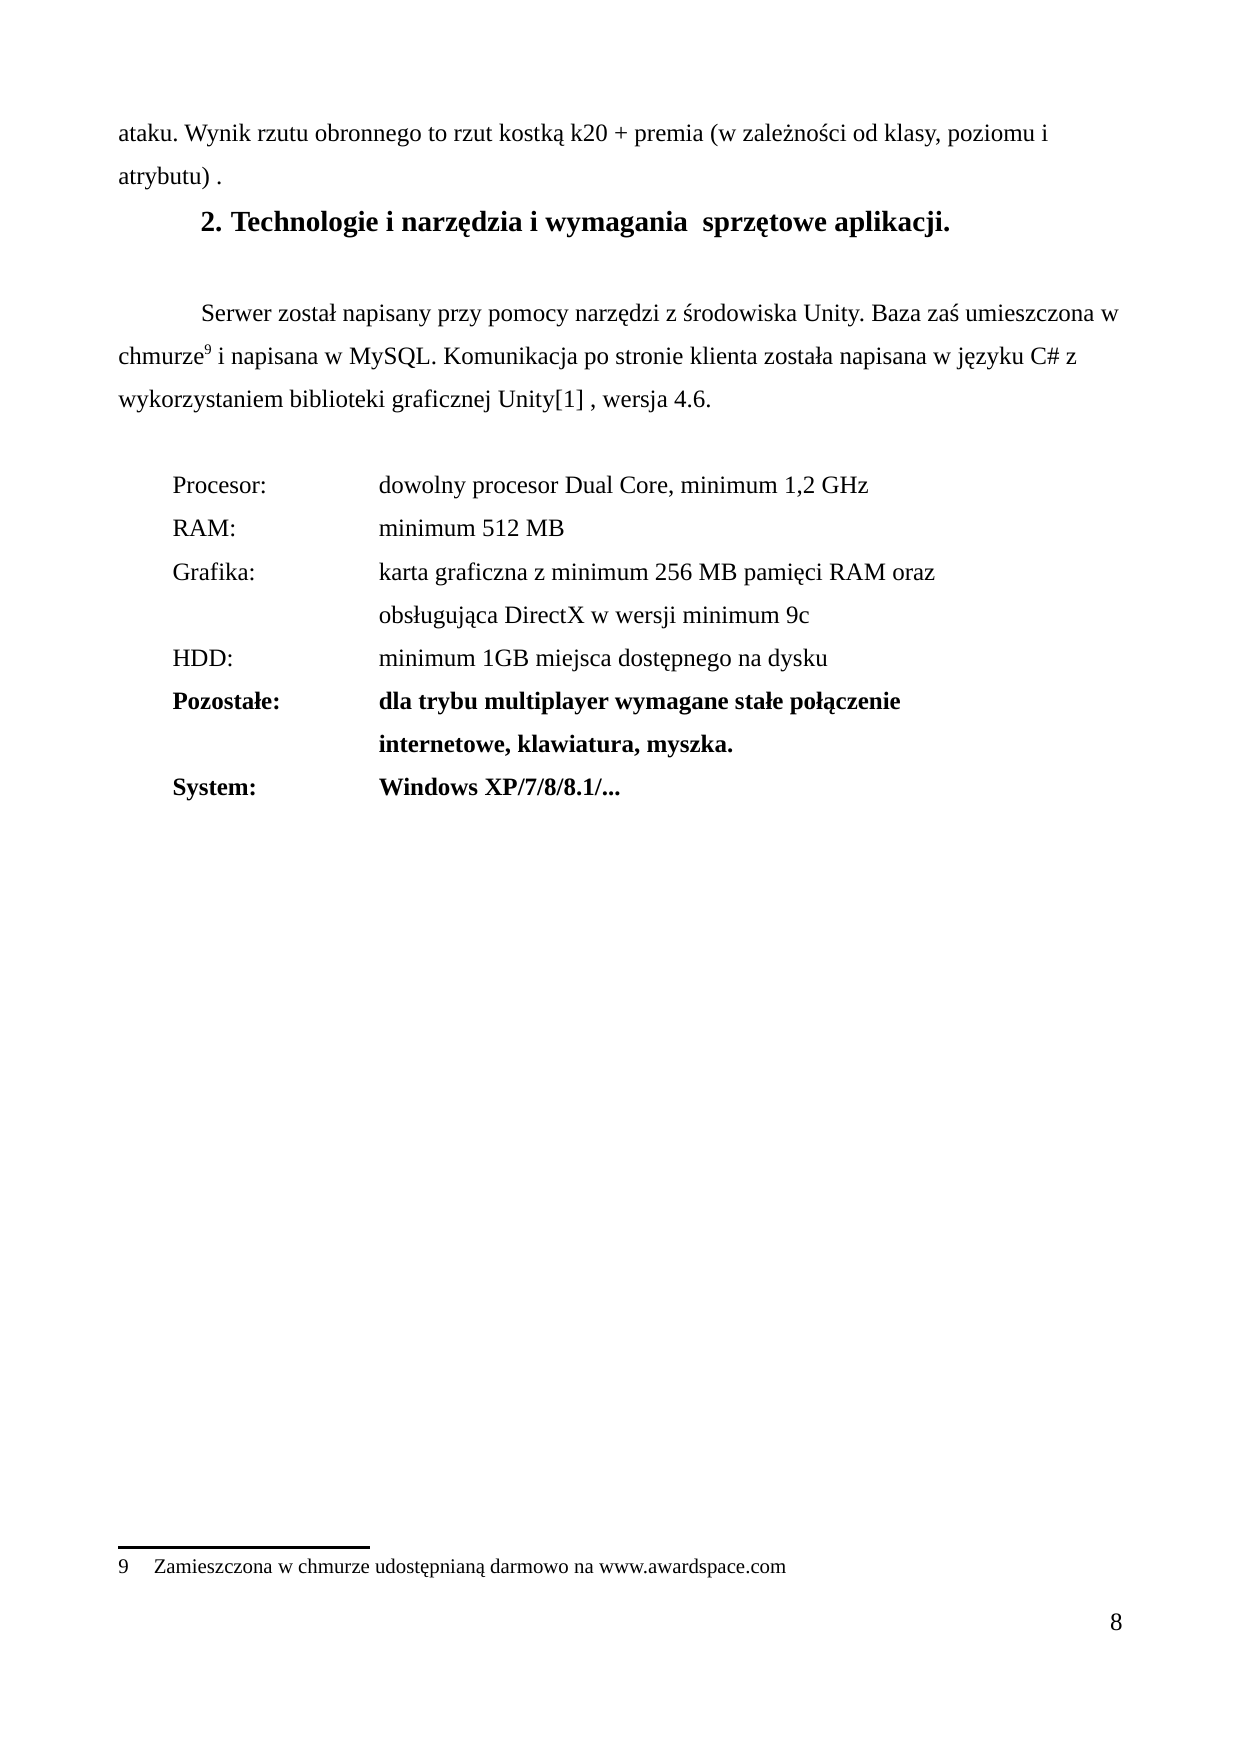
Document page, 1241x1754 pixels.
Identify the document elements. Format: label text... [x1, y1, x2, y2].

text System: Windows XP/7/8/8.1/... [118, 772, 1122, 801]
text RAM: minimum 512 MB [118, 513, 1122, 542]
text Grafika: karta graficzna z minimum 256 MB pamięci RAM oraz obsługująca DirectX w wersji minimum 9c [118, 557, 1122, 628]
text Pozostałe: dla trybu multiplayer wymagane stałe połączenie internetowe, klawiatura, myszka. [118, 686, 1122, 758]
list Technologie i narzędzia i wymagania sprzętowe aplikacji. [193, 204, 1122, 238]
text ataku. Wynik rzutu obronnego to rzut kostką k20 + premia (w zależności od klasy, poziomu i atrybutu) . [118, 118, 1122, 190]
text HDD: minimum 1GB miejsca dostępnego na dysku [118, 643, 1122, 672]
text Zamieszczona w chmurze udostępnianą darmowo na www.awardspace.com [118, 1553, 1122, 1578]
text Procesor: dowolny procesor Dual Core, minimum 1,2 GHz [118, 470, 1122, 499]
text Serwer został napisany przy pomocy narzędzi z środowiska Unity. Baza zaś umieszczona w chmurze i napisana w MySQL. Komunikacja po stronie klienta została napisana w języku C# z wykorzystaniem biblioteki graficznej Unity[1] , wersja 4.6. [118, 298, 1122, 413]
